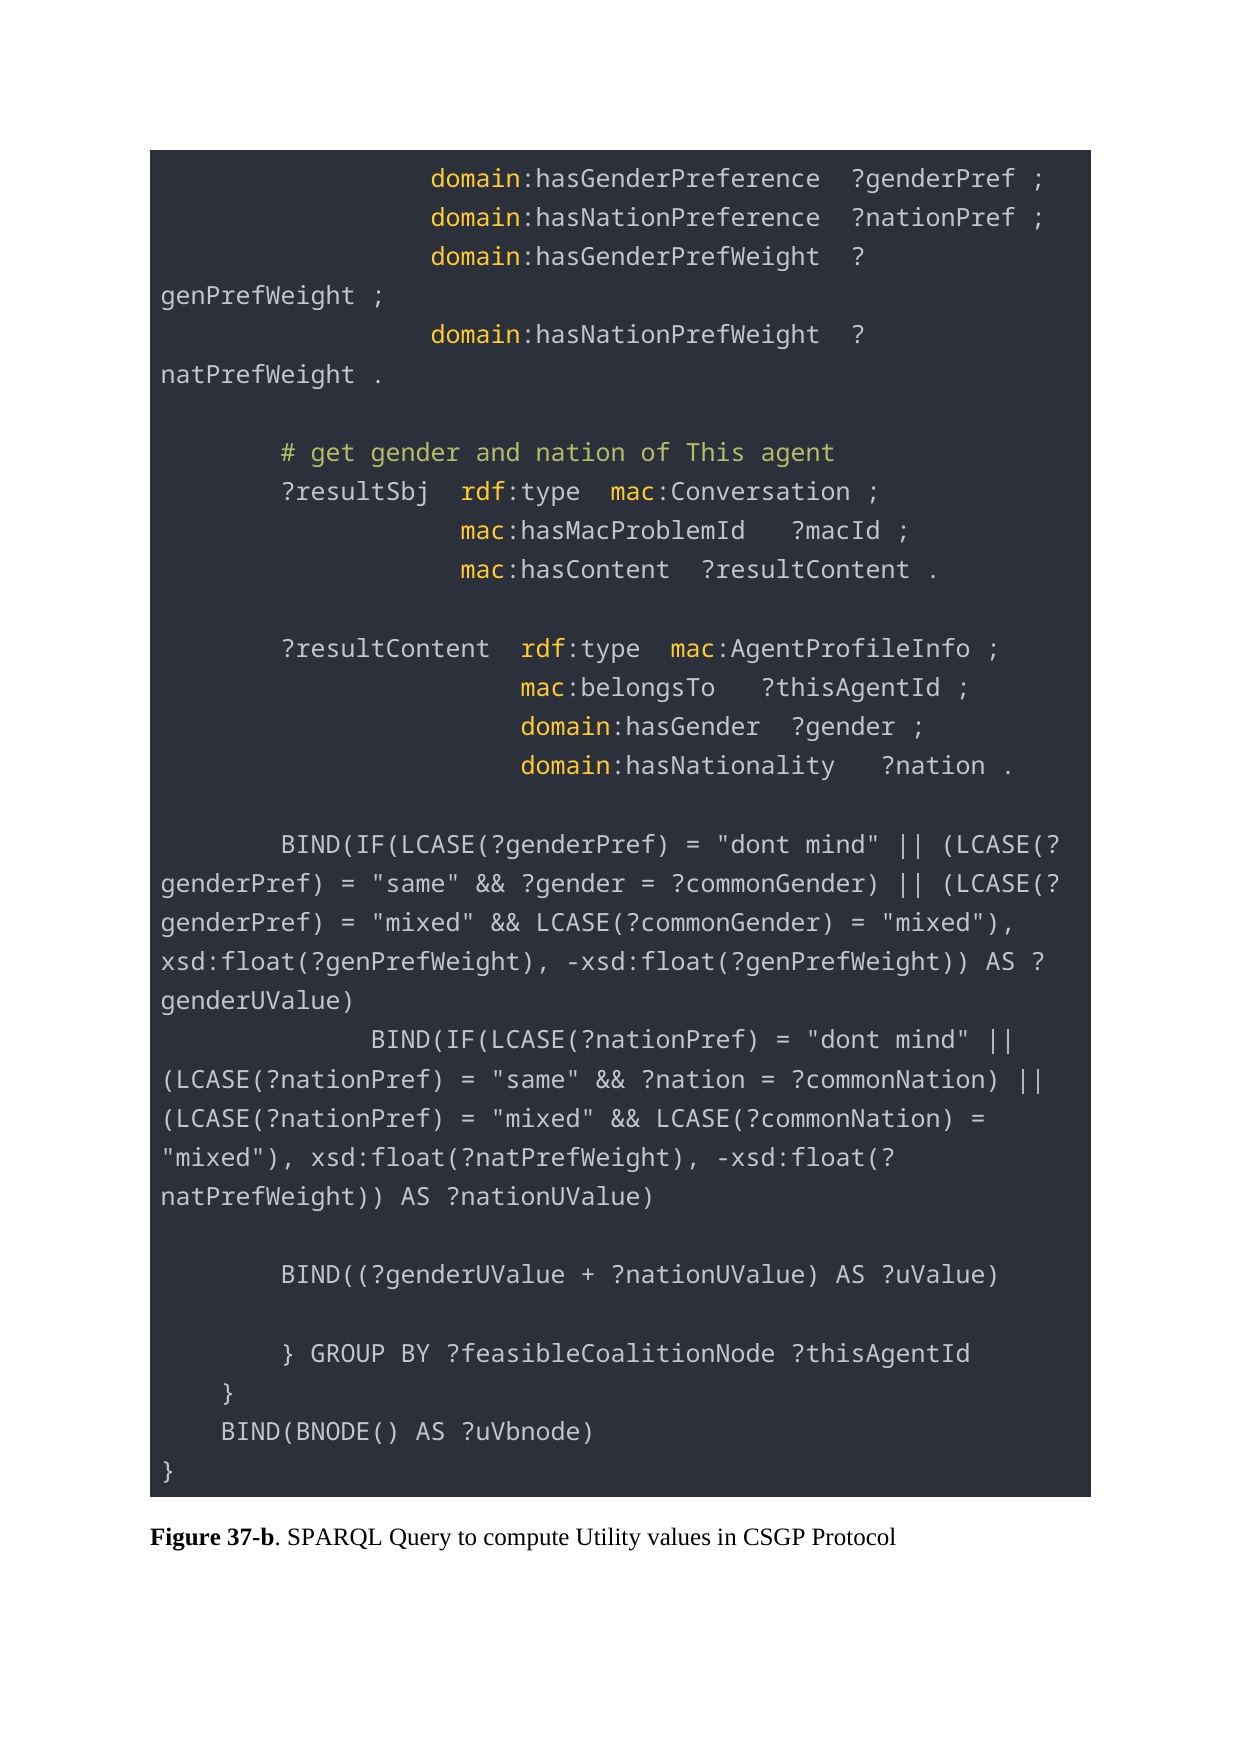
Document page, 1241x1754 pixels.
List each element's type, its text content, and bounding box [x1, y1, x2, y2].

table_header domain:hasGenderPreference ?genderPref ; domain:hasNationPreference ?nationPref ; domain:hasGenderPrefWeight ?genPrefWeight ; domain:hasNationPrefWeight ?natPrefWeight . # get gender and nation of This agent ?resultSbj rdf:type mac:Conversation ; mac:hasMacProblemId ?macId ; mac:hasContent ?resultContent . ?resultContent rdf:type mac:AgentProfileInfo ; mac:belongsTo ?thisAgentId ; domain:hasGender ?gender ; domain:hasNationality ?nation . BIND(IF(LCASE(?genderPref) = "dont mind" || (LCASE(?genderPref) = "same" && ?gender = ?commonGender) || (LCASE(?genderPref) = "mixed" && LCASE(?commonGender) = "mixed"), xsd:float(?genPrefWeight), -xsd:float(?genPrefWeight)) AS ?genderUValue) BIND(IF(LCASE(?nationPref) = "dont mind" || (LCASE(?nationPref) = "same" && ?nation = ?commonNation) || (LCASE(?nationPref) = "mixed" && LCASE(?commonNation) = "mixed"), xsd:float(?natPrefWeight), -xsd:float(?natPrefWeight)) AS ?nationUValue) BIND((?genderUValue + ?nationUValue) AS ?uValue) } GROUP BY ?feasibleCoalitionNode ?thisAgentId } BIND(BNODE() AS ?uVbnode) } [150, 150, 1091, 1497]
text Figure 37-b. SPARQL Query to compute Utility values in CSGP Protocol [150, 1522, 1090, 1551]
